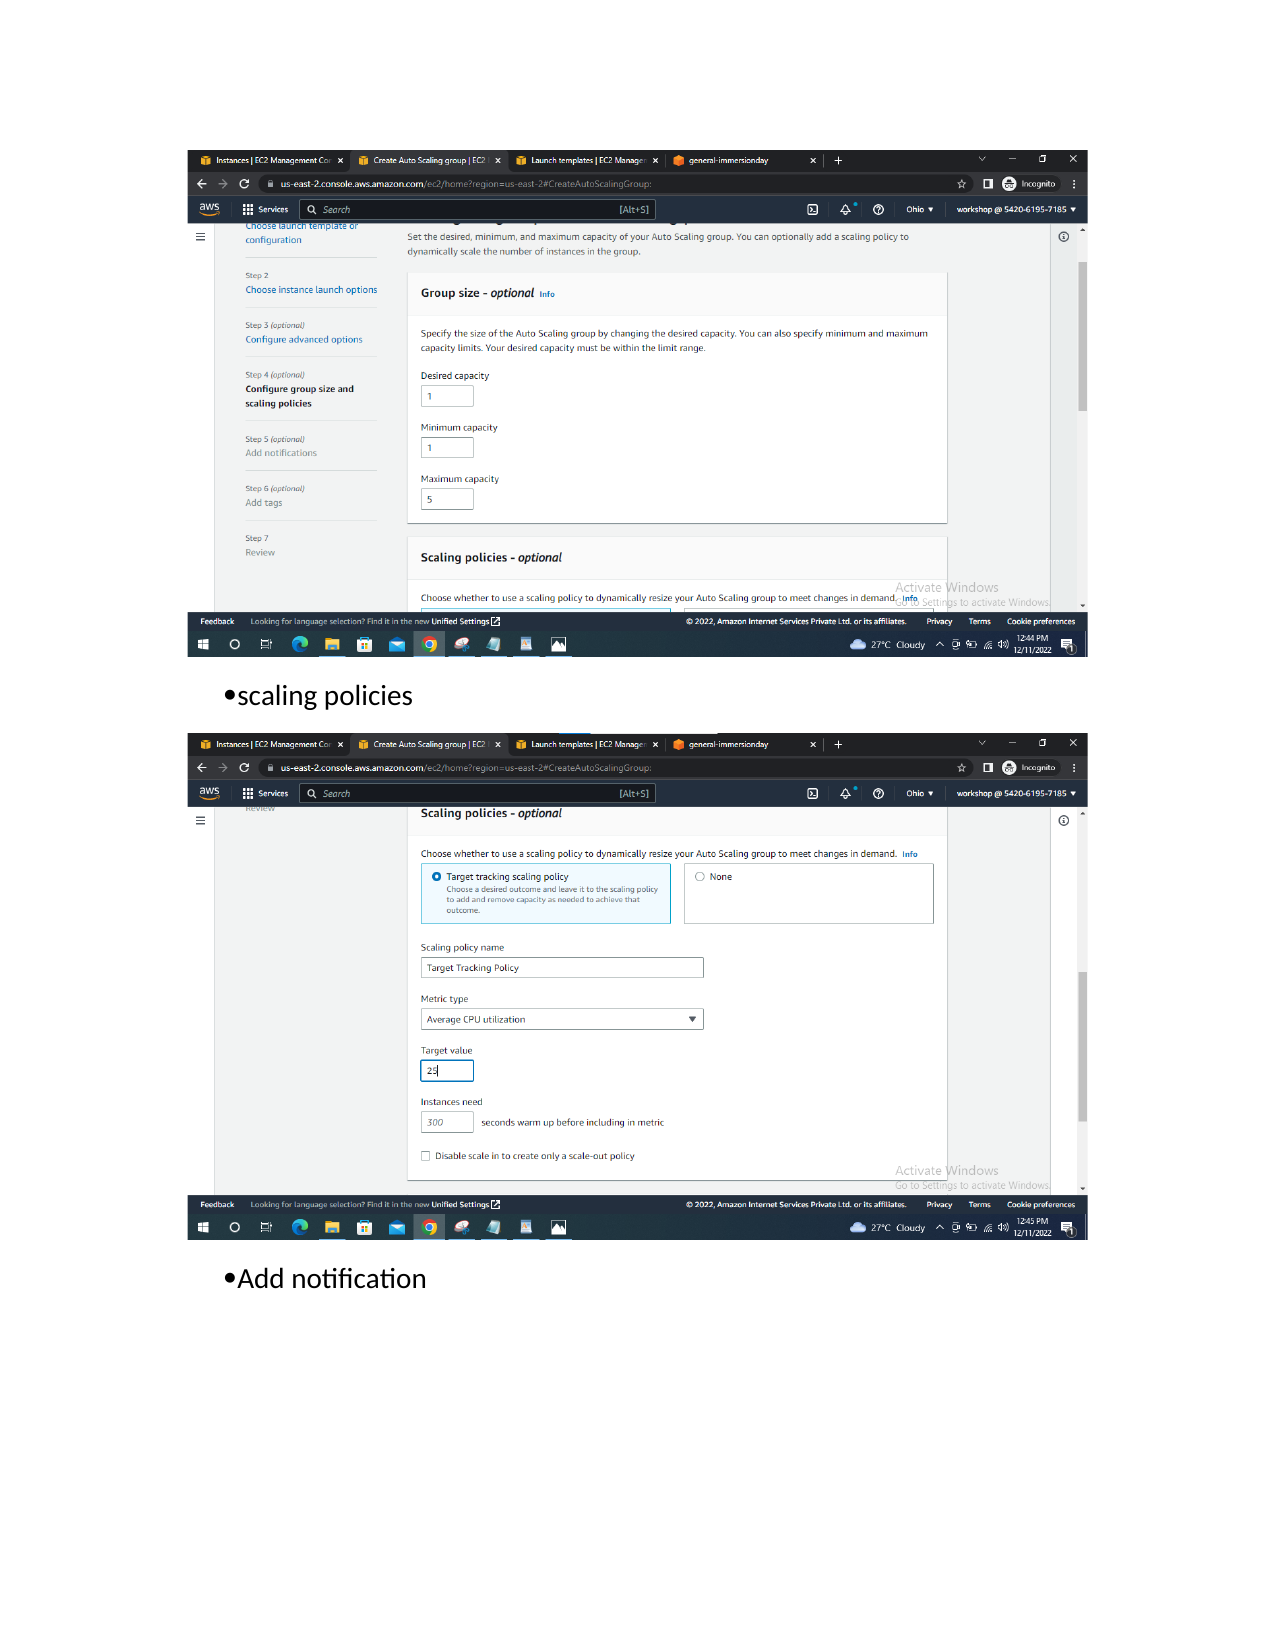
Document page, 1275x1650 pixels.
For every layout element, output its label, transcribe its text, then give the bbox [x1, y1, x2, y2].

list scaling policies [225, 677, 1087, 713]
list Add notification [225, 1261, 1087, 1296]
